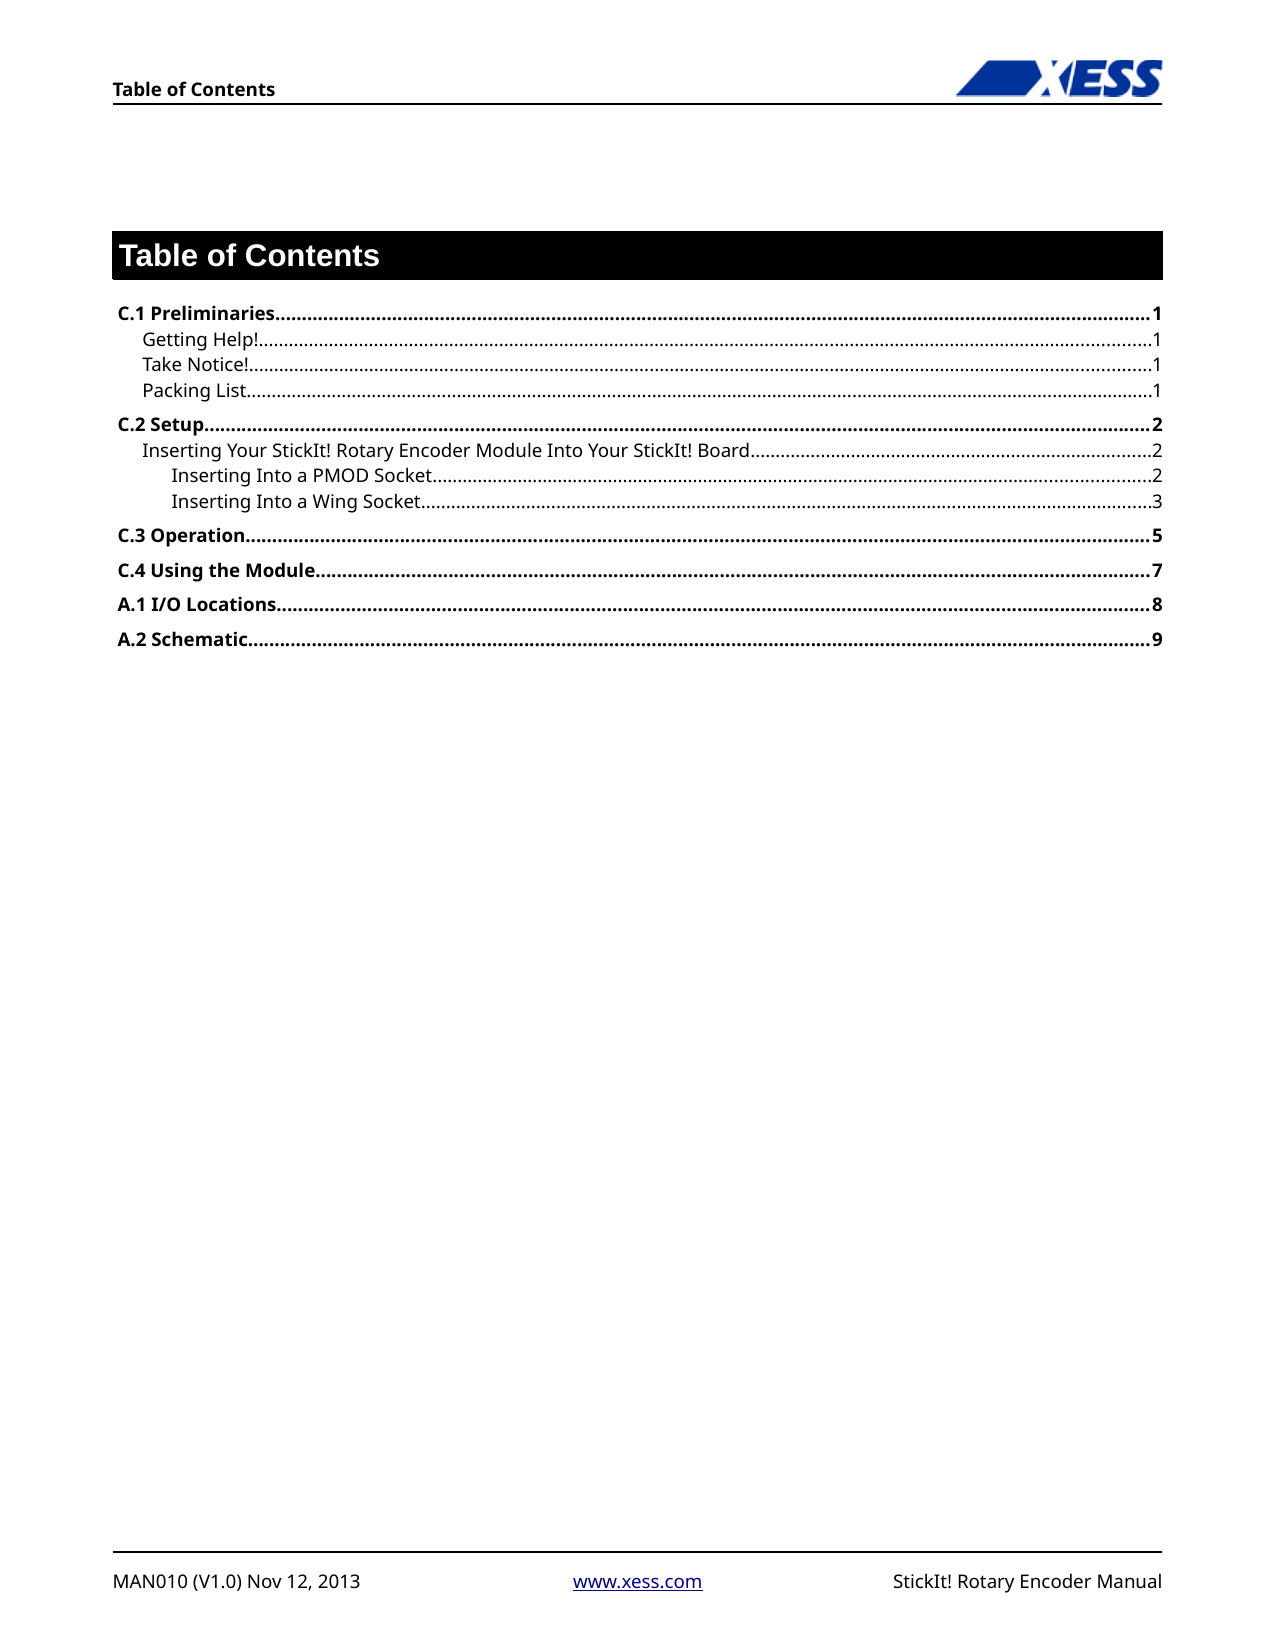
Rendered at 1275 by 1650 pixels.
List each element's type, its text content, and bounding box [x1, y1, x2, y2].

text Take Notice! 1 [142, 351, 1162, 377]
text A.1 I/O Locations 8 [112, 591, 1162, 617]
text Packing List 1 [142, 377, 1162, 402]
text C.1 Preliminaries 1 [112, 300, 1162, 326]
text C.4 Using the Module 7 [112, 557, 1162, 582]
text Getting Help! 1 [142, 326, 1162, 351]
text Inserting Your StickIt! Rotary Encoder Module Into Your StickIt! Board 2 [142, 437, 1162, 462]
text A.2 Schematic 9 [112, 626, 1162, 651]
text Inserting Into a PMOD Socket 2 [171, 462, 1162, 488]
text Inserting Into a Wing Socket 3 [171, 488, 1162, 513]
text C.2 Setup 2 [112, 411, 1162, 437]
picture [955, 60, 1163, 97]
text C.3 Operation 5 [112, 522, 1162, 548]
subtitle Table of Contents [114, 232, 1162, 279]
